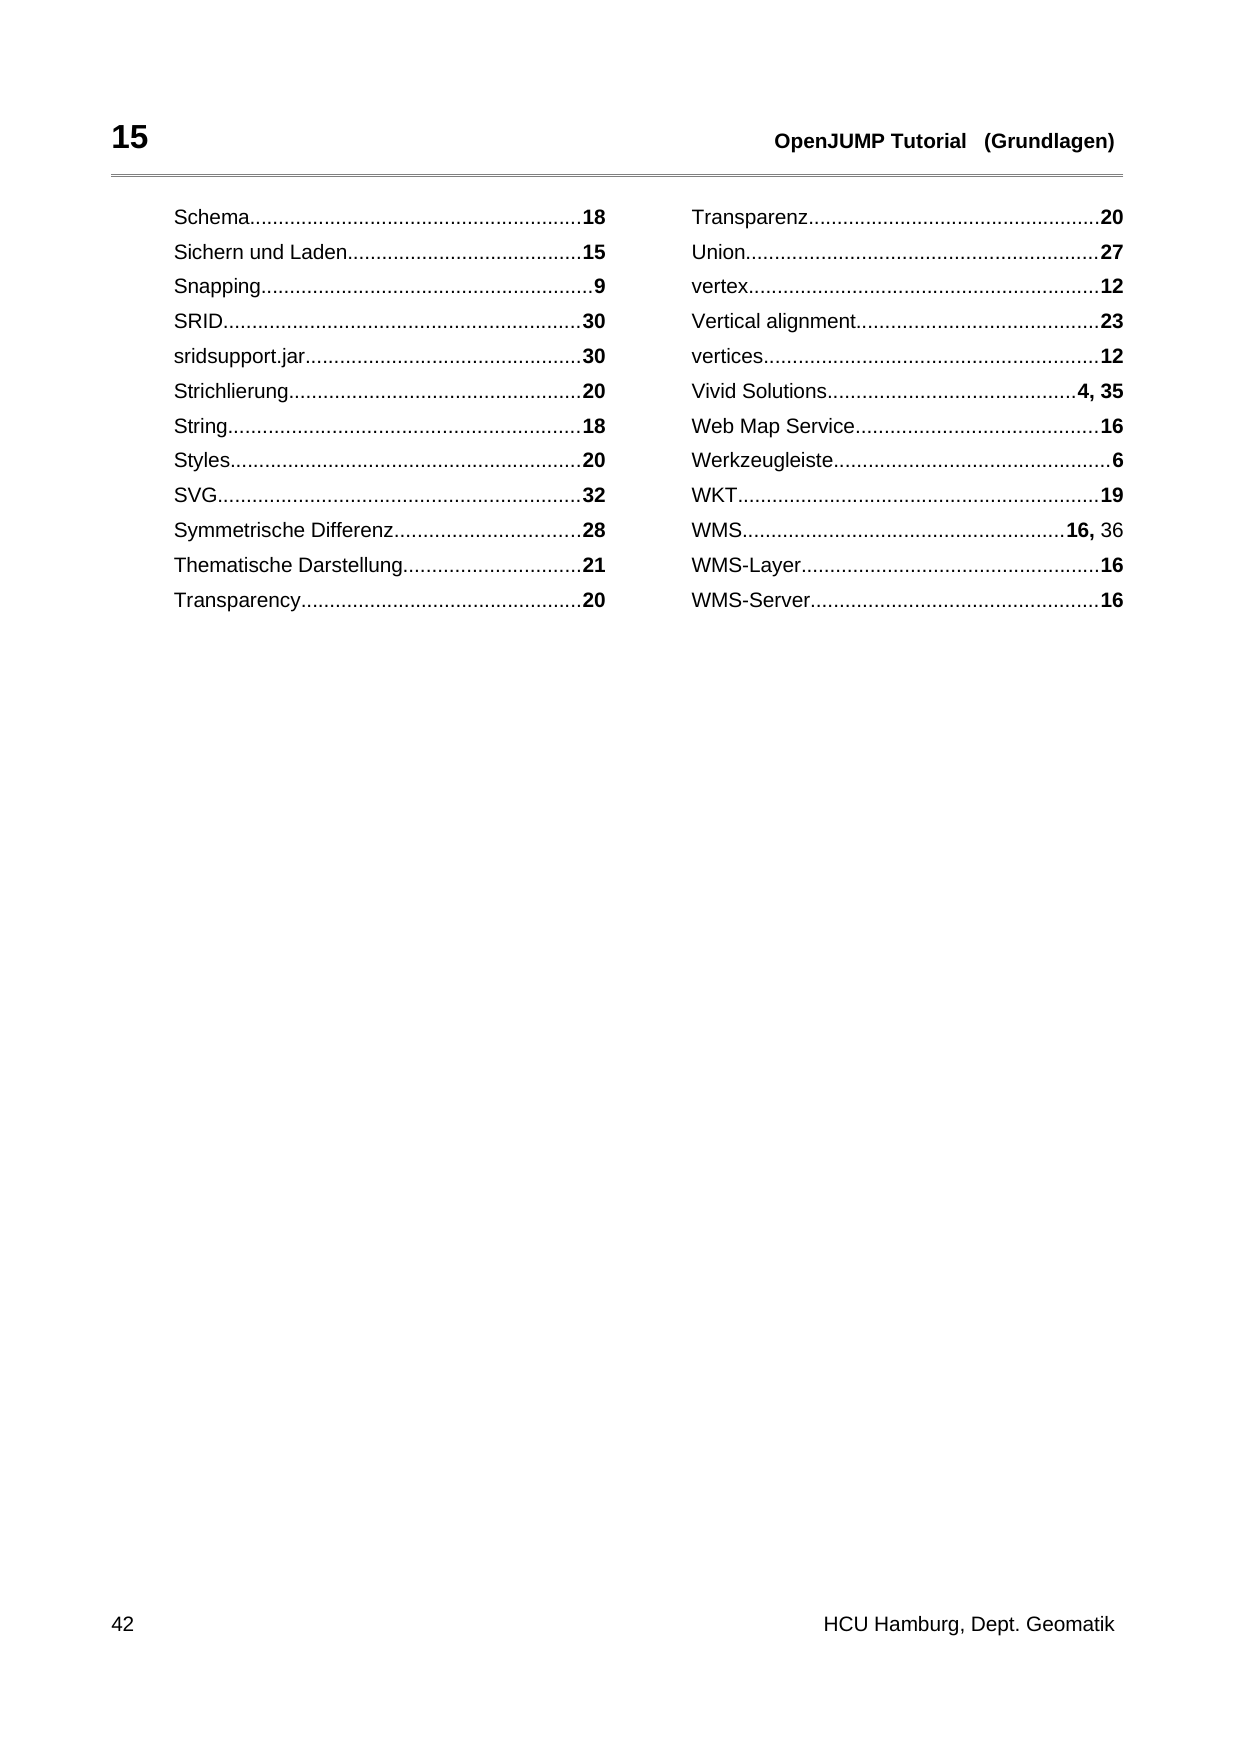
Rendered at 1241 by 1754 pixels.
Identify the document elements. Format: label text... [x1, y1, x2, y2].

text SRID 30 [111, 310, 605, 333]
text WKT 19 [629, 484, 1123, 507]
text Schema 18 [111, 206, 605, 229]
text String 18 [111, 414, 605, 438]
text Werkzeugleiste 6 [629, 449, 1123, 472]
text Union 27 [629, 240, 1123, 264]
text Transparency 20 [111, 588, 605, 612]
text SVG 32 [111, 484, 605, 507]
text sridsupport.jar 30 [111, 345, 605, 368]
text Thematische Darstellung 21 [111, 553, 605, 577]
text vertices 12 [629, 345, 1123, 368]
text WMS-Server 16 [629, 588, 1123, 612]
text Web Map Service 16 [629, 414, 1123, 438]
text vertex 12 [629, 275, 1123, 298]
text Strichlierung 20 [111, 379, 605, 403]
text Vertical alignment 23 [629, 310, 1123, 333]
text Symmetrische Differenz 28 [111, 519, 605, 542]
text Snapping 9 [111, 275, 605, 298]
text Sichern und Laden 15 [111, 240, 605, 264]
text WMS-Layer 16 [629, 553, 1123, 577]
text Styles 20 [111, 449, 605, 472]
text Vivid Solutions 4, 35 [629, 379, 1123, 403]
text Transparenz 20 [629, 206, 1123, 229]
text WMS 16, 36 [629, 519, 1123, 542]
